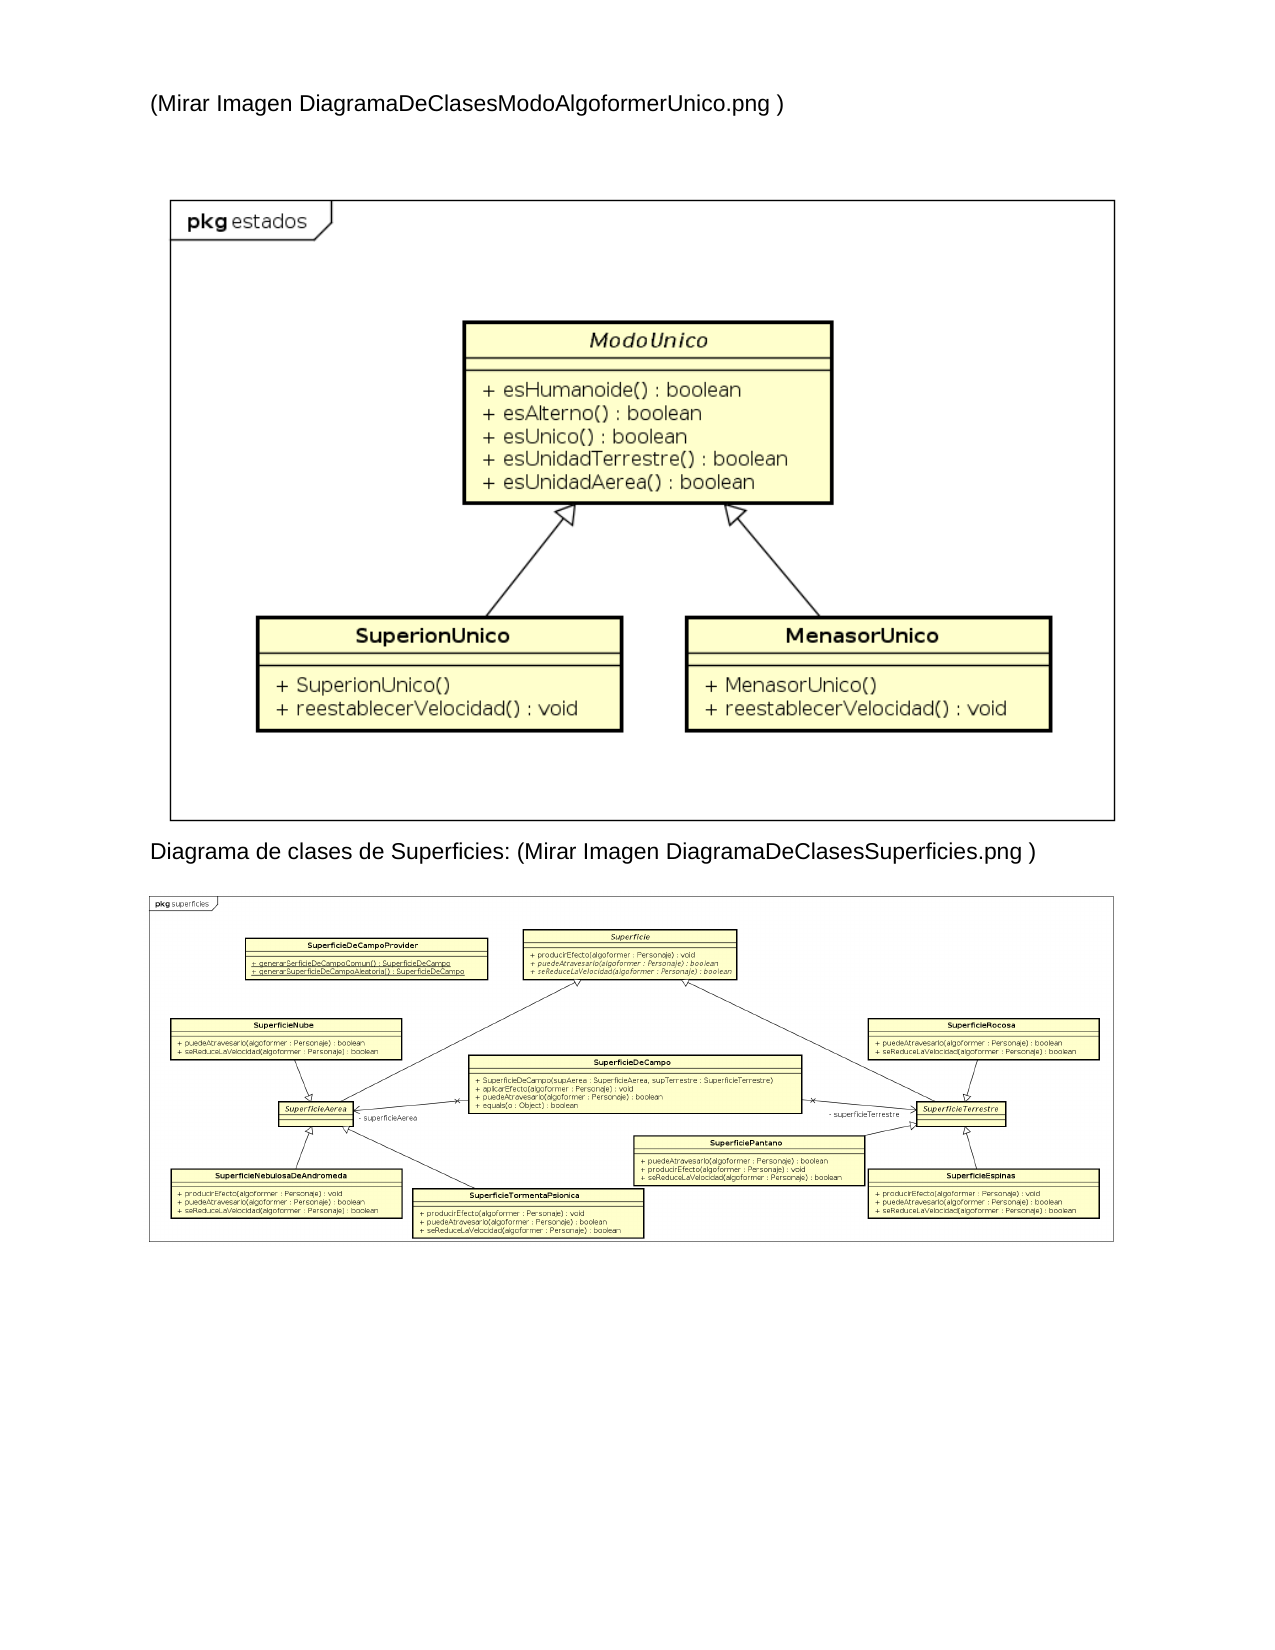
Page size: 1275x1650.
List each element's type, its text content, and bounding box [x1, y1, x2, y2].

subtitle Diagrama de clases de Superficies: (Mirar Imagen DiagramaDeClasesSuperficies.png ) [150, 224, 1125, 864]
picture [154, 184, 1129, 836]
subtitle (Mirar Imagen DiagramaDeClasesModoAlgoformerUnico.png ) [150, 91, 1125, 116]
picture [143, 890, 1119, 1247]
